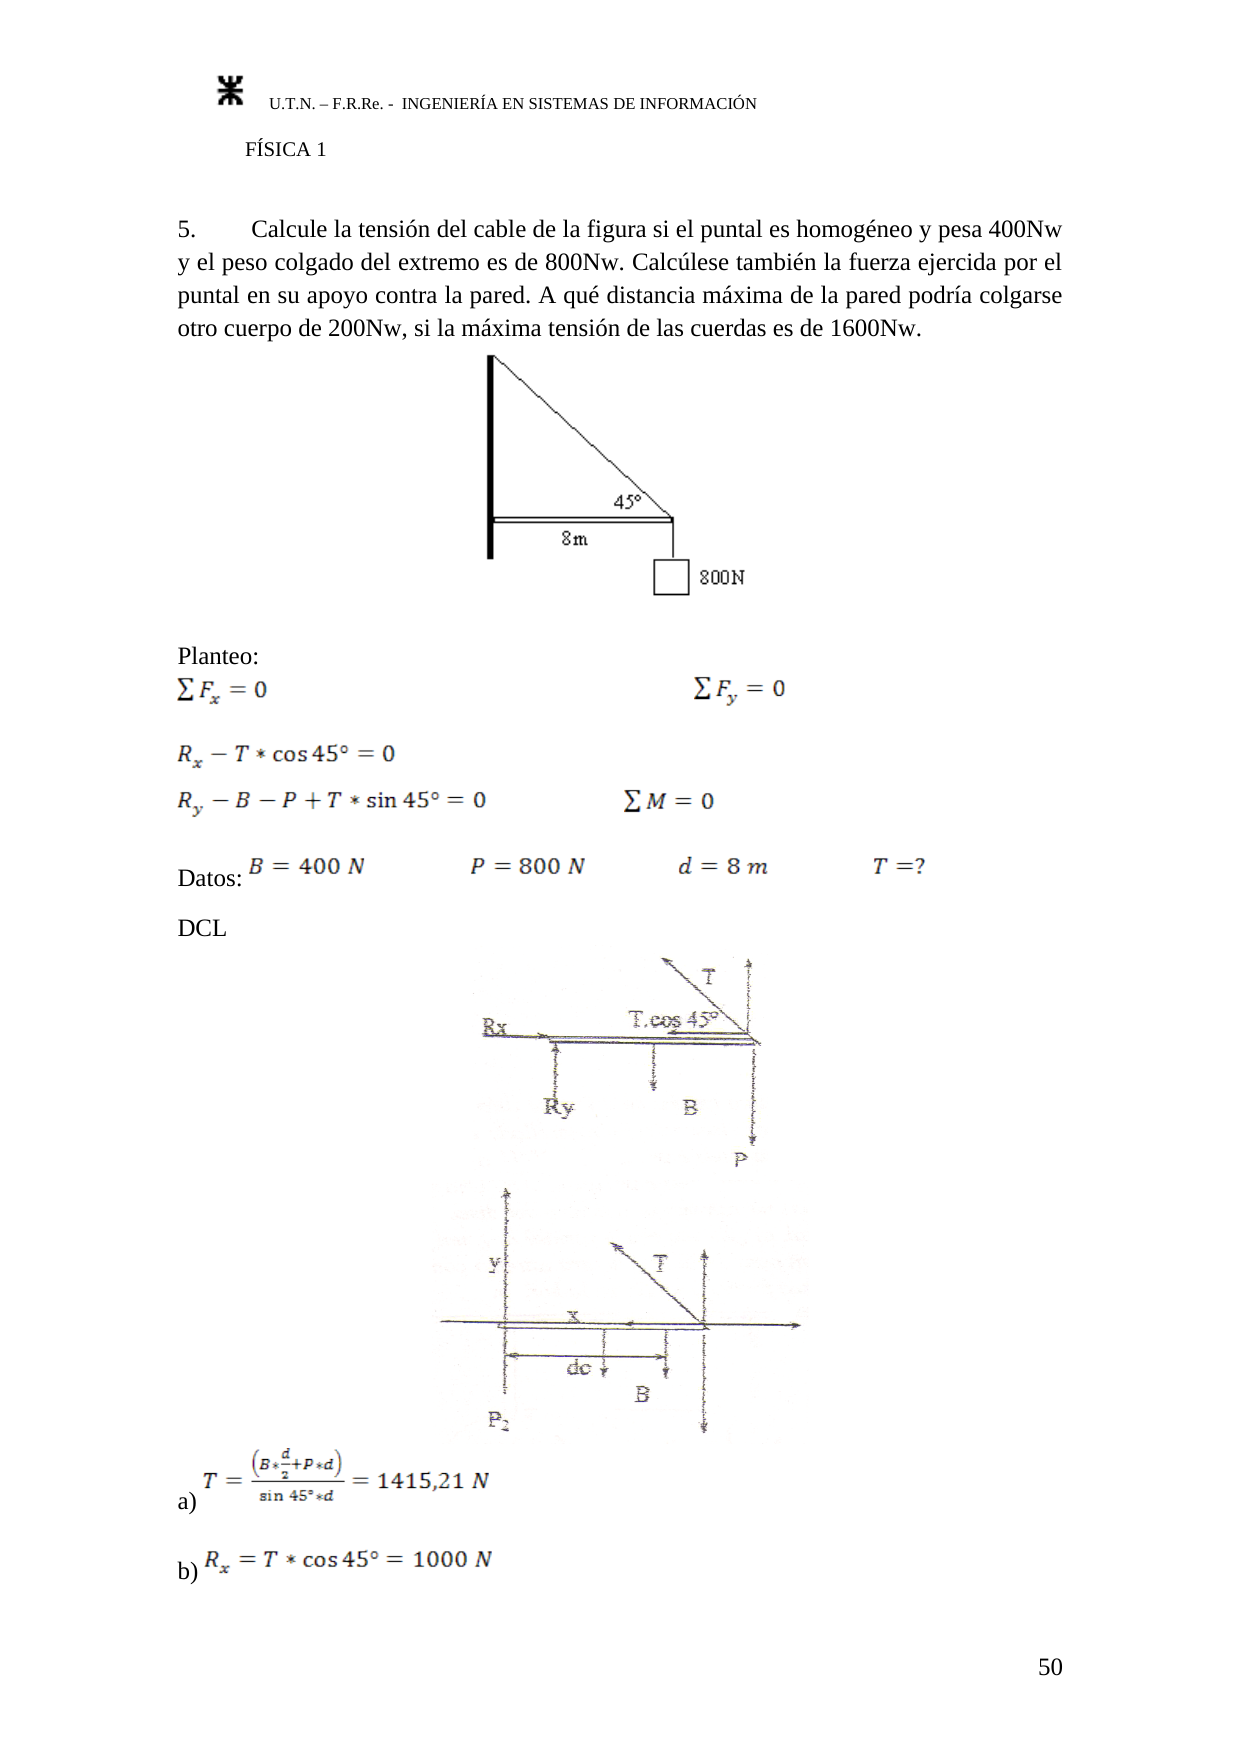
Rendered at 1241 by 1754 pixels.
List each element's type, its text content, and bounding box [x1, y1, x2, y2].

picture [624, 787, 715, 822]
picture [177, 740, 396, 775]
picture [177, 676, 268, 711]
picture [177, 786, 487, 822]
picture [470, 852, 585, 887]
picture [694, 674, 785, 711]
picture [472, 945, 768, 1176]
picture [204, 1545, 492, 1580]
text DCL [177, 913, 1063, 941]
picture [203, 1448, 489, 1509]
picture [678, 852, 768, 887]
picture [873, 852, 926, 887]
text b) [177, 1545, 1063, 1599]
text a) [177, 1448, 1063, 1537]
picture [431, 1180, 809, 1444]
text Datos: [177, 852, 1063, 906]
picture [248, 852, 365, 887]
text Planteo: [177, 641, 1063, 670]
text 5. Calcule la tensión del cable de la figura si el puntal es homogéneo y pesa 400Nw y el peso colgado del extremo es de 800Nw. Calcúlese también la fuerza ejercida por el puntal en su apoyo contra la pared. A qué distancia máxima de la pared podría colgarse otro cuerpo de 200Nw, si la máxima tensión de las cuerdas es de 1600Nw. [177, 214, 1063, 342]
